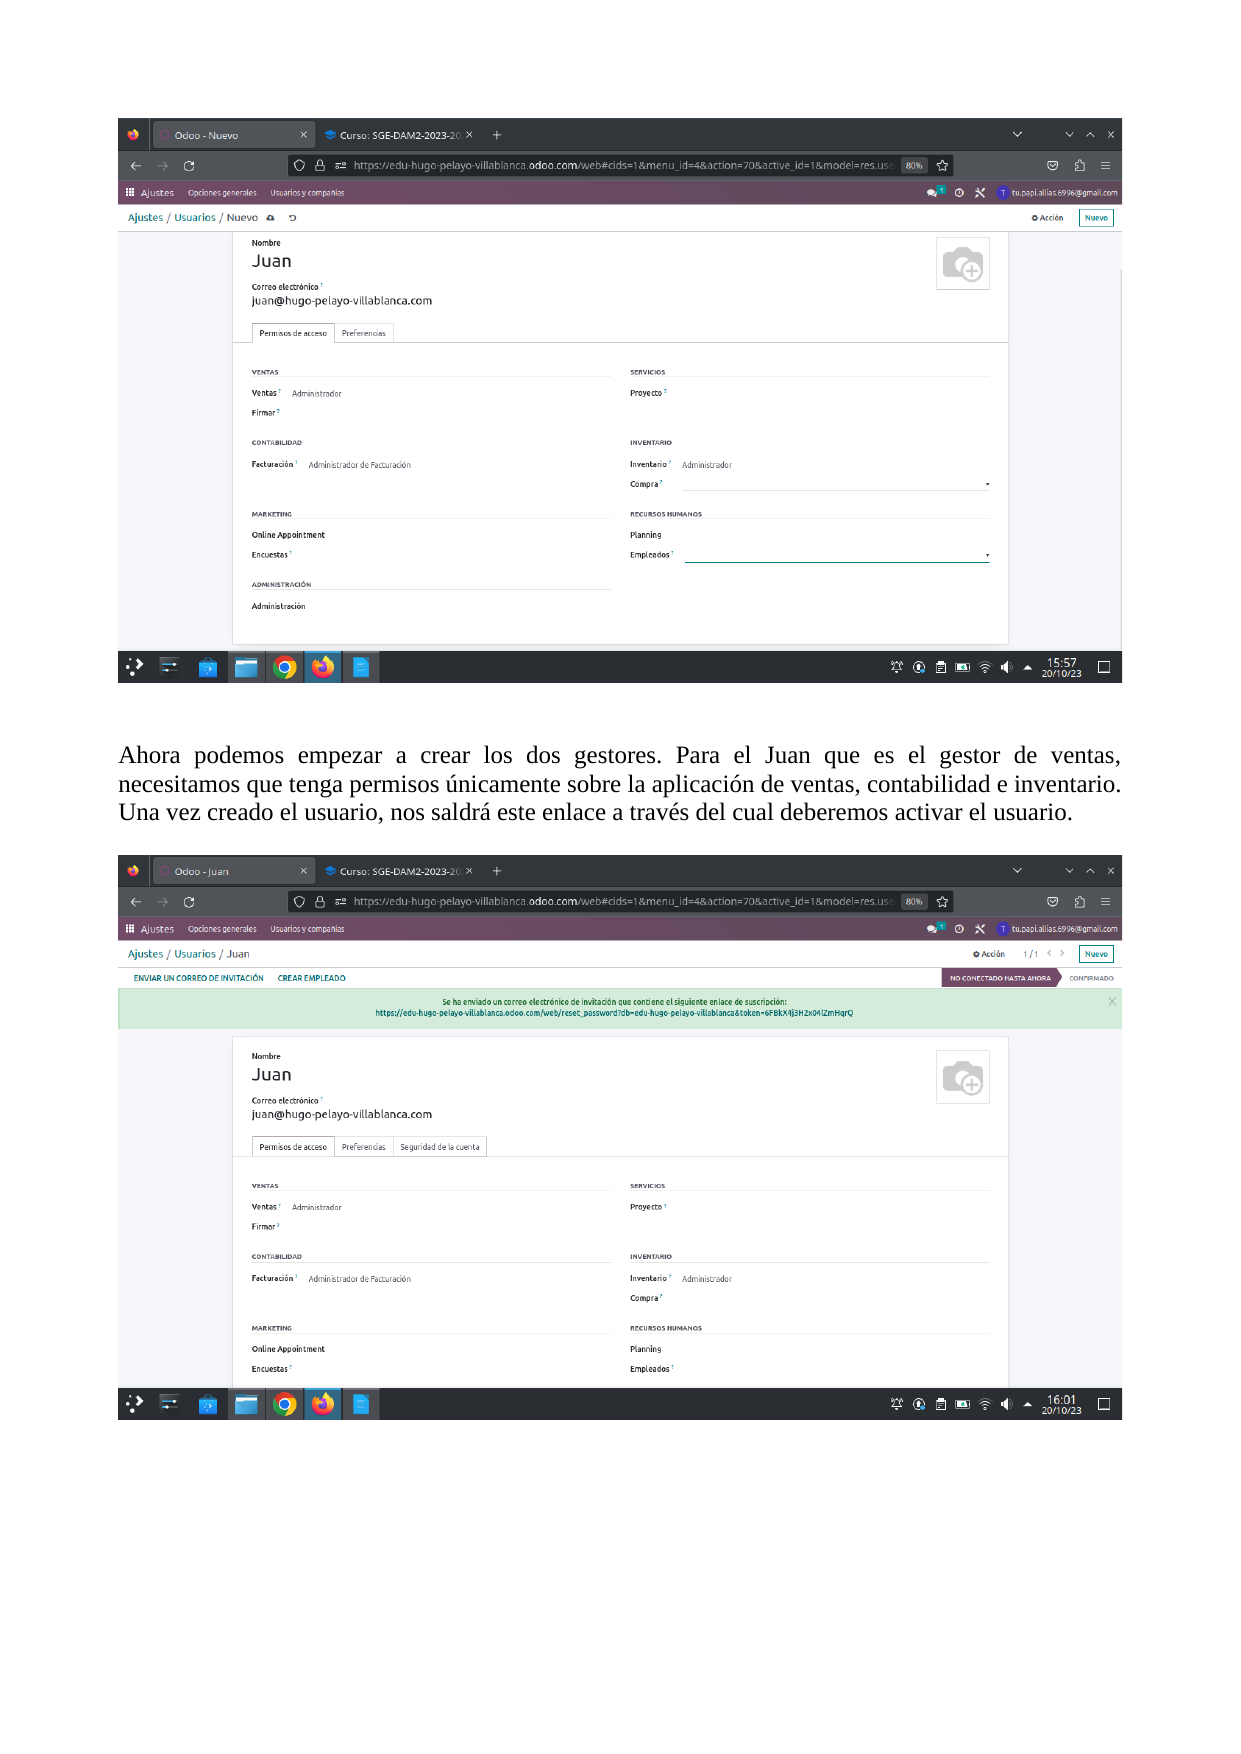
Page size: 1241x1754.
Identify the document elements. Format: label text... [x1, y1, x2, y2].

picture [118, 118, 1123, 683]
text Ahora podemos empezar a crear los dos gestores. Para el Juan que es el gestor de ventas, necesitamos que tenga permisos únicamente sobre la aplicación de ventas, contabilidad e inventario. Una vez creado el usuario, nos saldrá este enlace a través del cual deberemos activar el usuario. [118, 740, 1122, 826]
picture [118, 855, 1123, 1420]
